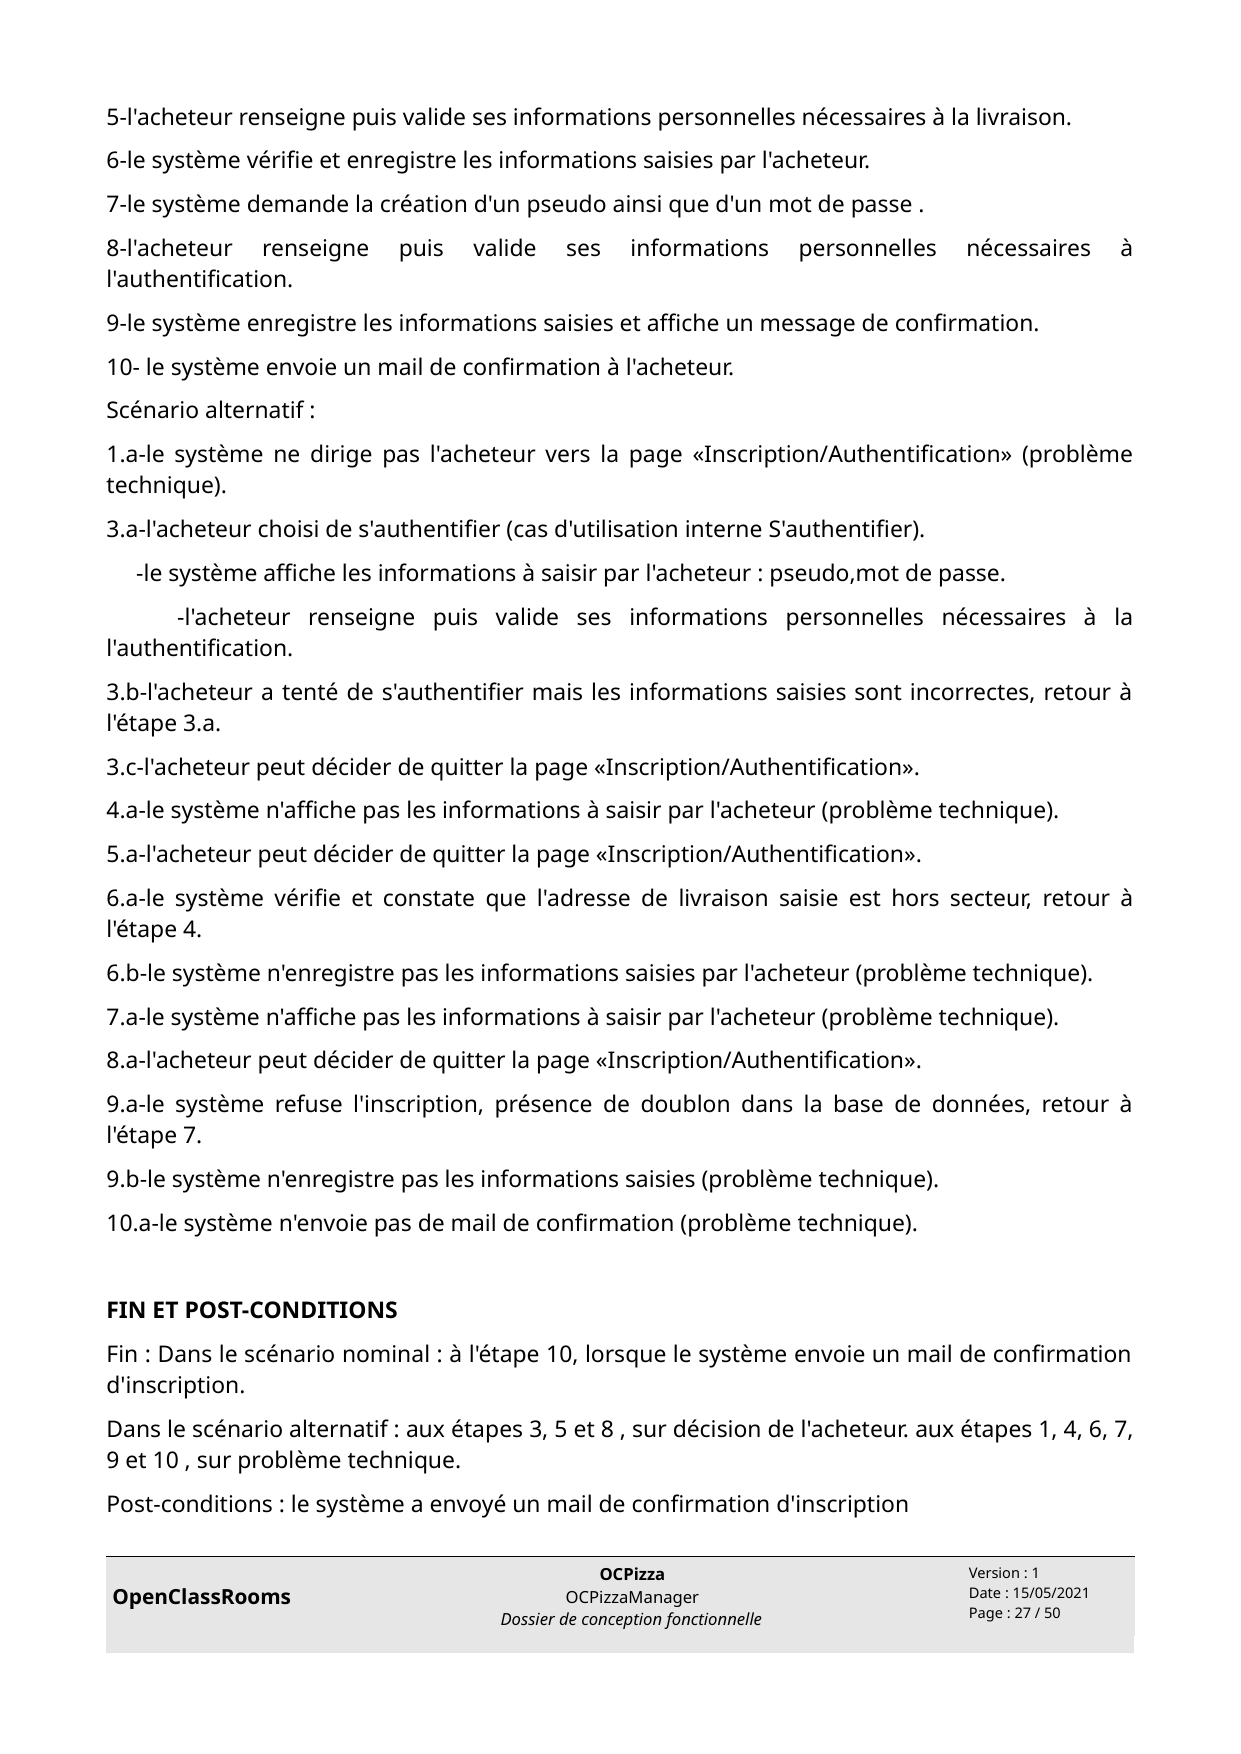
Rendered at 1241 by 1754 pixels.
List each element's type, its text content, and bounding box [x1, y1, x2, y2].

text -le système affiche les informations à saisir par l'acheteur : pseudo,mot de passe. [106, 557, 1134, 588]
text Fin : Dans le scénario nominal : à l'étape 10, lorsque le système envoie un mail de confirmation d'inscription. [106, 1338, 1134, 1400]
text 9.a-le système refuse l'inscription, présence de doublon dans la base de données, retour à l'étape 7. [106, 1088, 1134, 1150]
text 5.a-l'acheteur peut décider de quitter la page «Inscription/Authentification». [106, 838, 1134, 869]
text 3.c-l'acheteur peut décider de quitter la page «Inscription/Authentification». [106, 750, 1134, 782]
text -l'acheteur renseigne puis valide ses informations personnelles nécessaires à la l'authentification. [106, 600, 1134, 663]
text 7-le système demande la création d'un pseudo ainsi que d'un mot de passe . [106, 188, 1134, 219]
text Dans le scénario alternatif : aux étapes 3, 5 et 8 , sur décision de l'acheteur. aux étapes 1, 4, 6, 7, 9 et 10 , sur problème technique. [106, 1413, 1134, 1475]
text 3.b-l'acheteur a tenté de s'authentifier mais les informations saisies sont incorrectes, retour à l'étape 3.a. [106, 675, 1134, 738]
text FIN ET POST-CONDITIONS [106, 1294, 1134, 1325]
text 5-l'acheteur renseigne puis valide ses informations personnelles nécessaires à la livraison. [106, 100, 1134, 132]
text 8.a-l'acheteur peut décider de quitter la page «Inscription/Authentification». [106, 1044, 1134, 1075]
text 10.a-le système n'envoie pas de mail de confirmation (problème technique). [106, 1207, 1134, 1238]
text 6-le système vérifie et enregistre les informations saisies par l'acheteur. [106, 144, 1134, 175]
text 6.a-le système vérifie et constate que l'adresse de livraison saisie est hors secteur, retour à l'étape 4. [106, 882, 1134, 944]
text 6.b-le système n'enregistre pas les informations saisies par l'acheteur (problème technique). [106, 957, 1134, 988]
text 9-le système enregistre les informations saisies et affiche un message de confirmation. [106, 307, 1134, 338]
text 8-l'acheteur renseigne puis valide ses informations personnelles nécessaires à l'authentification. [106, 232, 1134, 294]
text 9.b-le système n'enregistre pas les informations saisies (problème technique). [106, 1163, 1134, 1194]
text 4.a-le système n'affiche pas les informations à saisir par l'acheteur (problème technique). [106, 794, 1134, 825]
text Post-conditions : le système a envoyé un mail de confirmation d'inscription [106, 1488, 1134, 1519]
text Scénario alternatif : [106, 394, 1134, 425]
text 3.a-l'acheteur choisi de s'authentifier (cas d'utilisation interne S'authentifier). [106, 513, 1134, 544]
text 10- le système envoie un mail de confirmation à l'acheteur. [106, 350, 1134, 382]
text 1.a-le système ne dirige pas l'acheteur vers la page «Inscription/Authentification» (problème technique). [106, 438, 1134, 500]
text 7.a-le système n'affiche pas les informations à saisir par l'acheteur (problème technique). [106, 1000, 1134, 1032]
